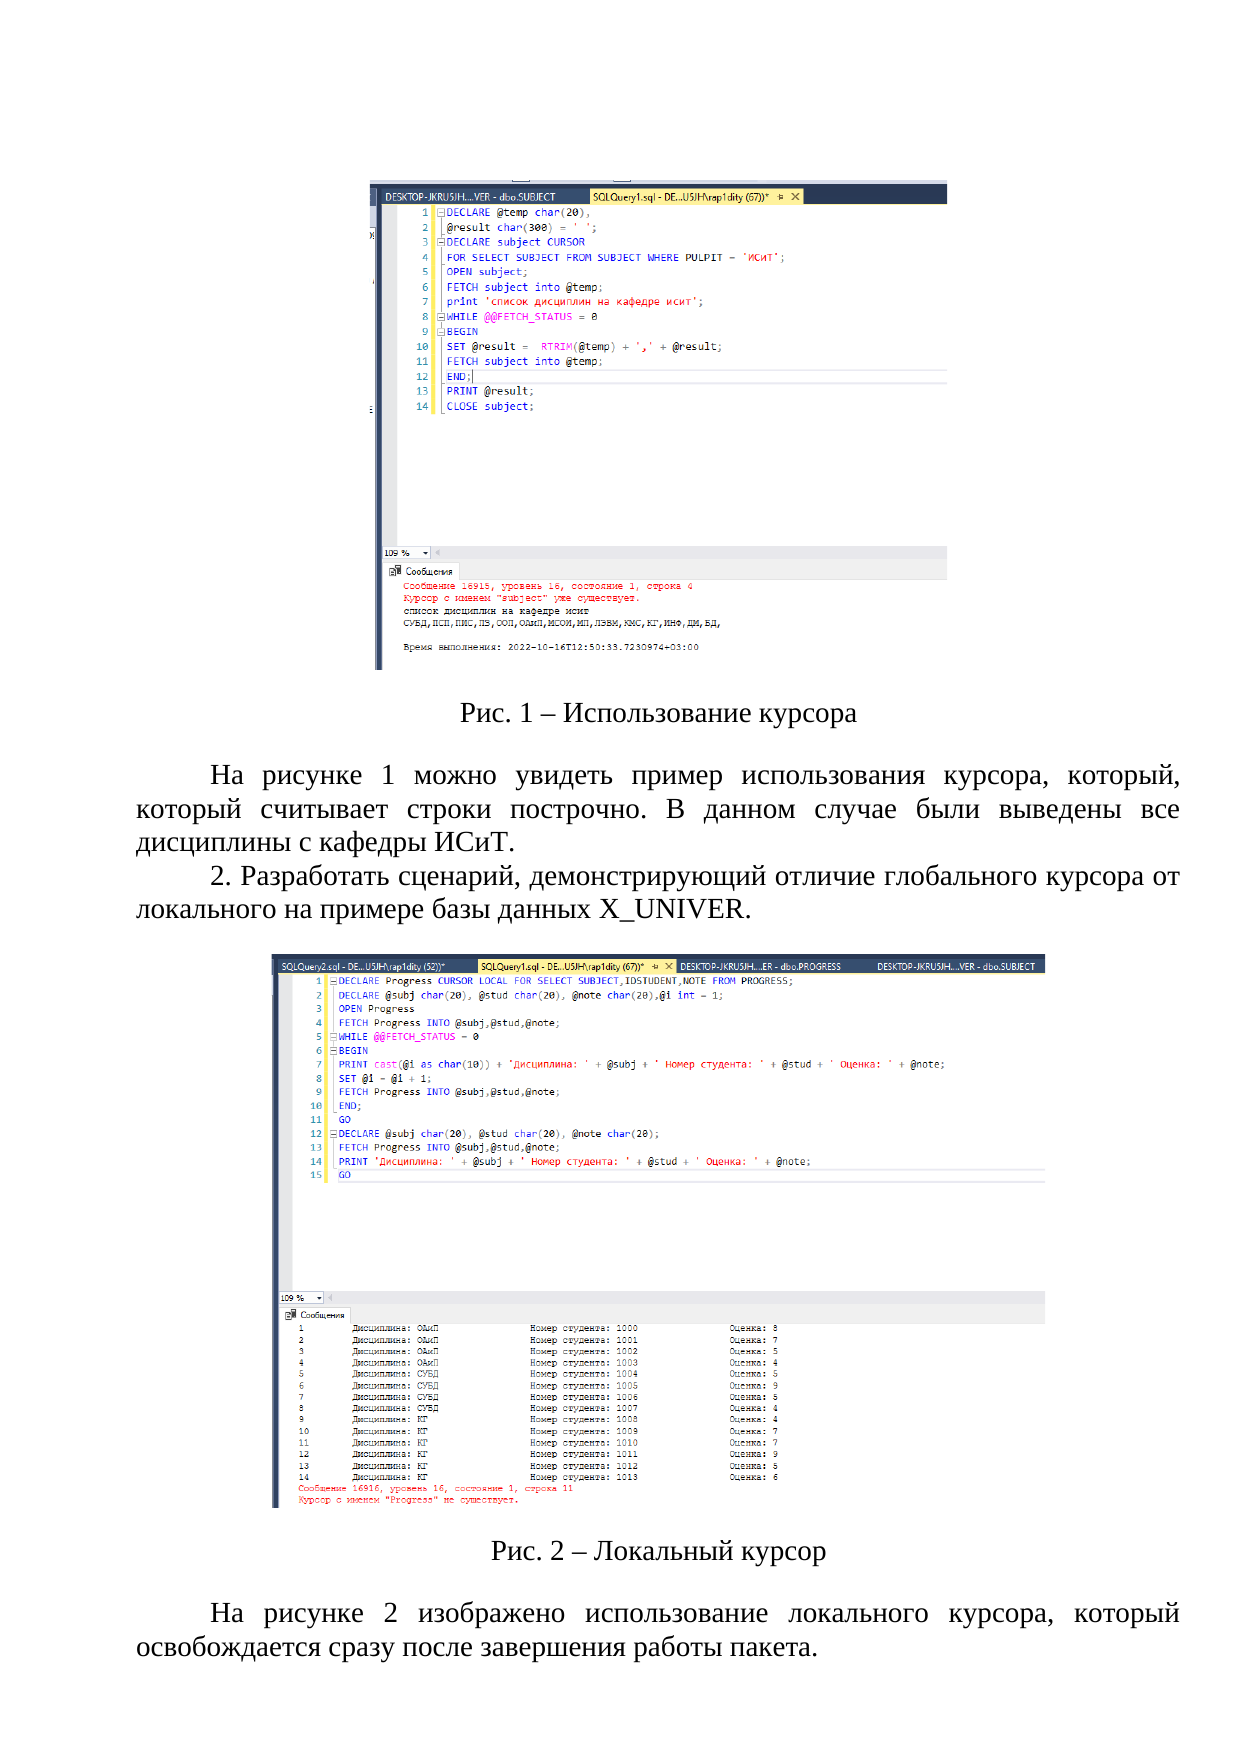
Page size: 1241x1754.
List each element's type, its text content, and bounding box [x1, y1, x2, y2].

text На рисунке 1 можно увидеть пример использования курсора, который, который считывает строки построчно. В данном случае были выведены все дисциплины с кафедры ИСиТ. [136, 757, 1181, 858]
picture [369, 180, 948, 670]
text На рисунке 2 изображено использование локального курсора, который освобождается сразу после завершения работы пакета. [136, 1595, 1181, 1662]
text Рис. 2 – Локальный курсор [136, 1533, 1181, 1566]
text 2. Разработать сценарий, демонстрирующий отличие глобального курсора от локального на примере базы данных X_UNIVER. [136, 858, 1181, 925]
text Рис. 1 – Использование курсора [136, 695, 1181, 728]
picture [271, 954, 1046, 1508]
